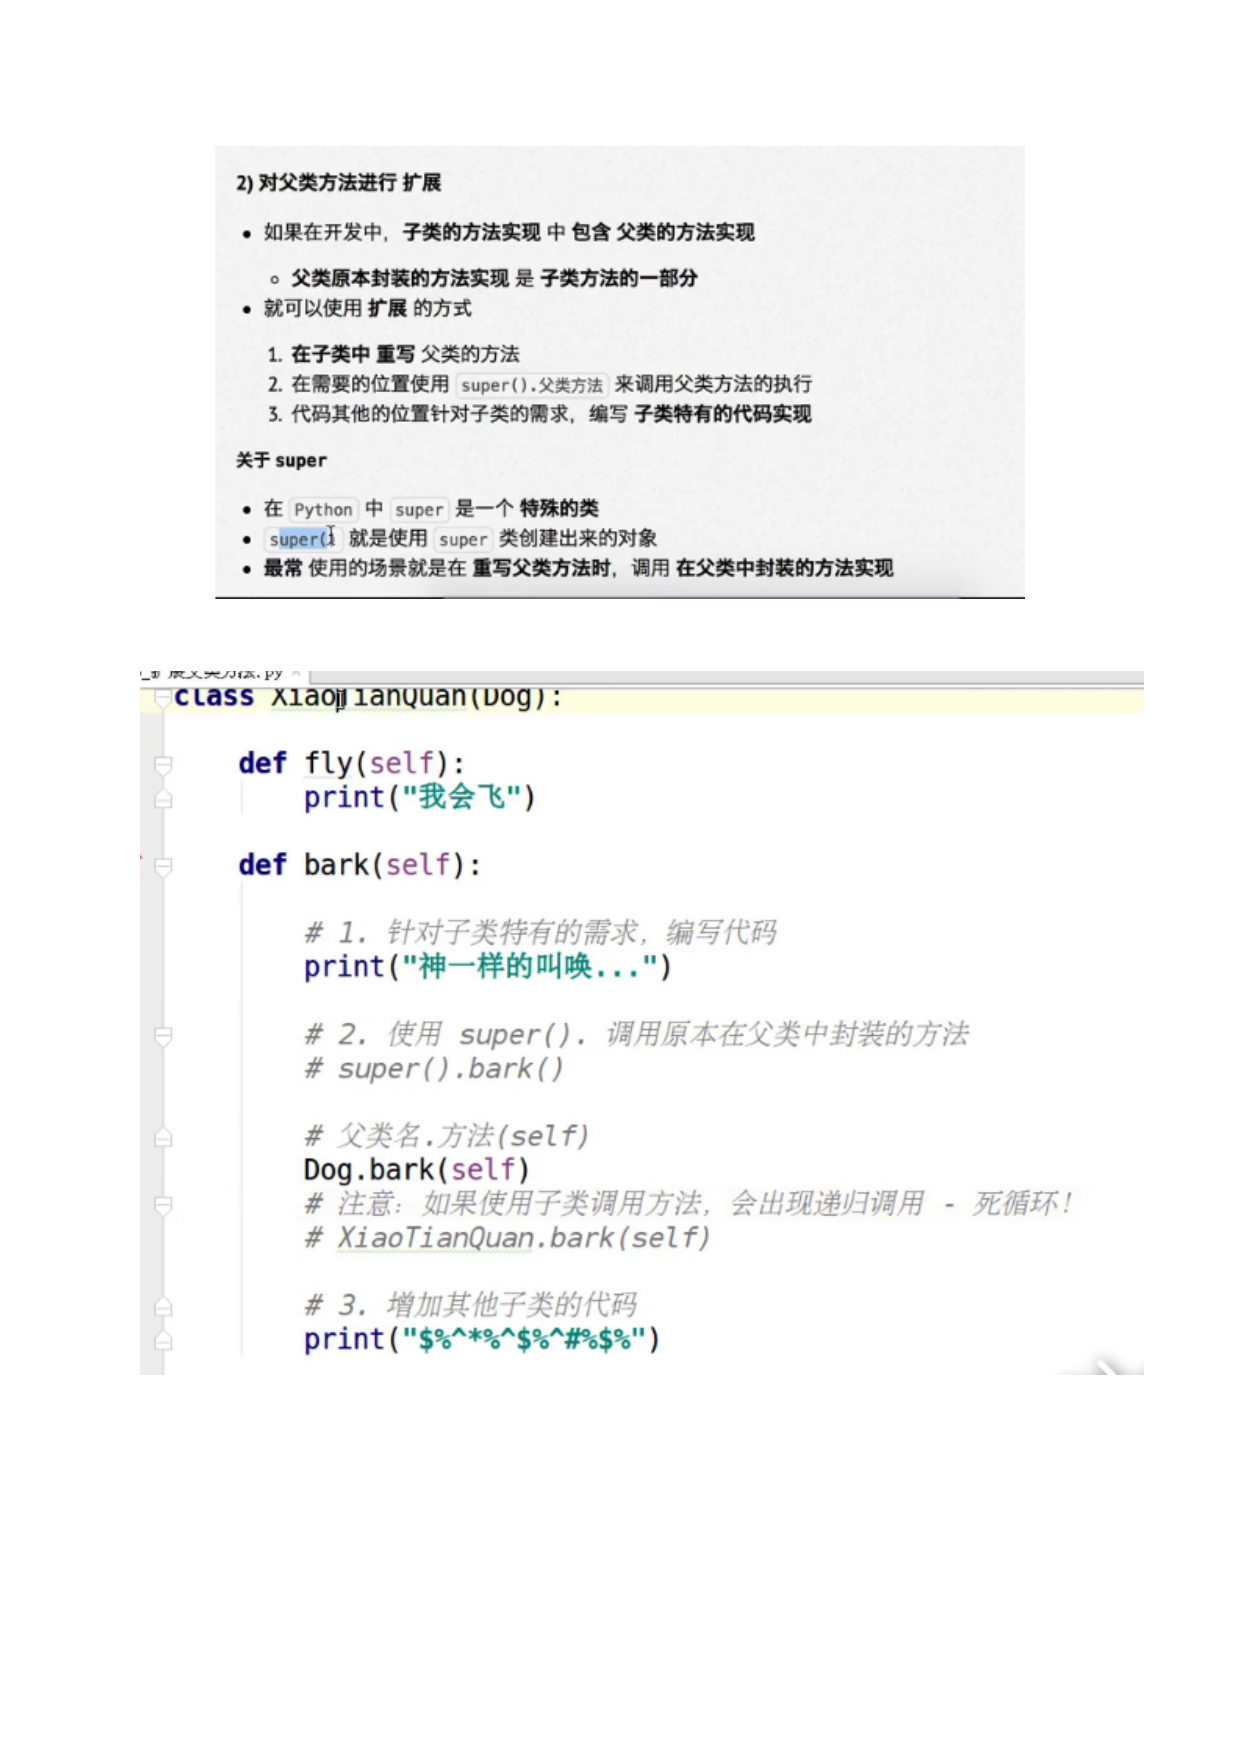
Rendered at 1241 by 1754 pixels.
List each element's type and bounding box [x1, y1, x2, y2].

picture [140, 671, 1144, 1375]
picture [215, 146, 1025, 599]
